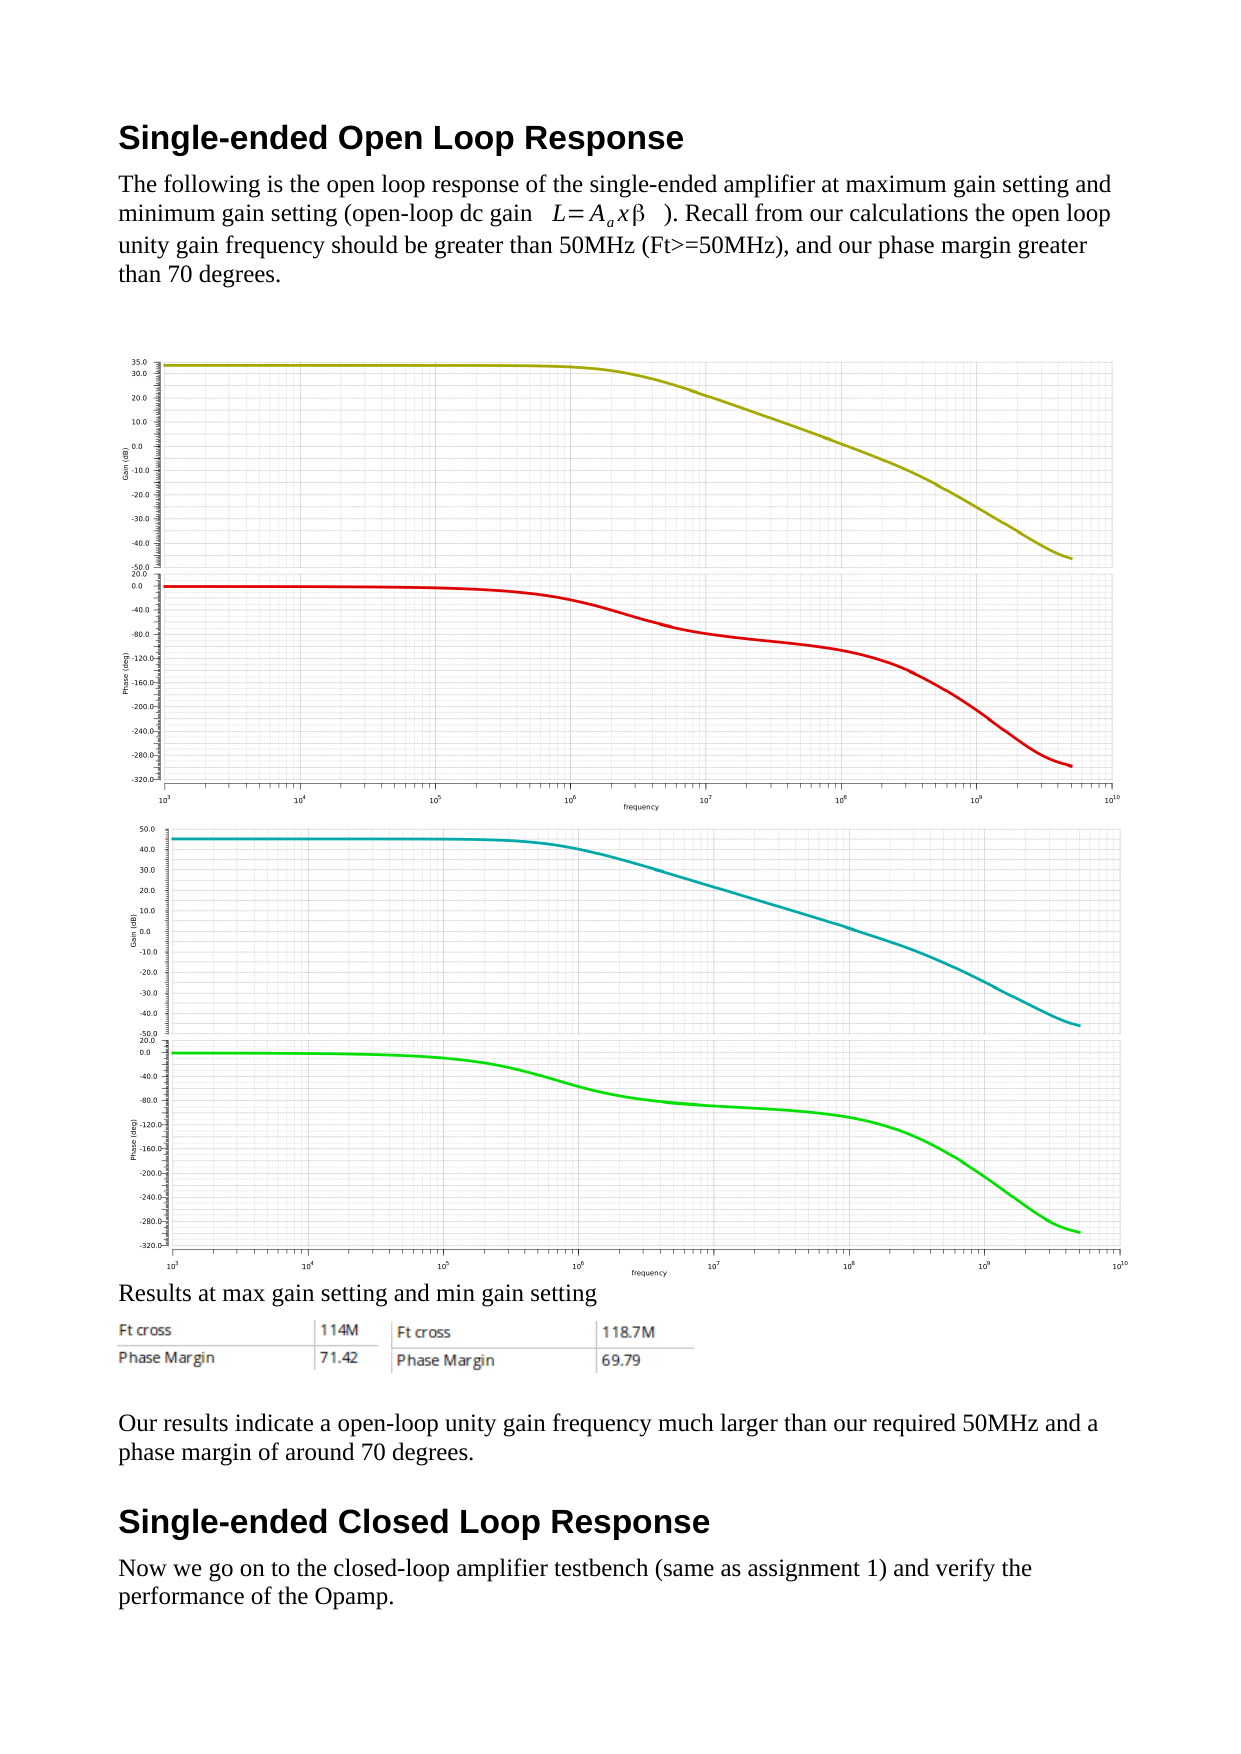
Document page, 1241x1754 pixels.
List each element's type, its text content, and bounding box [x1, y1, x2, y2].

text Now we go on to the closed-loop amplifier testbench (same as assignment 1) and verify the performance of the Opamp. [118, 1553, 1122, 1610]
text Results at max gain setting and min gain setting [118, 813, 1122, 1307]
text Our results indicate a open-loop unity gain frequency much larger than our required 50MHz and a phase margin of around 70 degrees. [118, 1408, 1122, 1466]
picture [118, 346, 1130, 1279]
subtitle Single-ended Closed Loop Response [118, 1501, 1122, 1540]
text The following is the open loop response of the single-ended amplifier at maximum gain setting and minimum gain setting (open-loop dc gain). Recall from our calculations the open loop unity gain frequency should be greater than 50MHz (Ft>=50MHz), and our phase margin greater than 70 degrees. [118, 169, 1122, 288]
subtitle Single-ended Open Loop Response [118, 118, 1122, 157]
picture [391, 1321, 695, 1373]
picture [117, 1320, 379, 1370]
